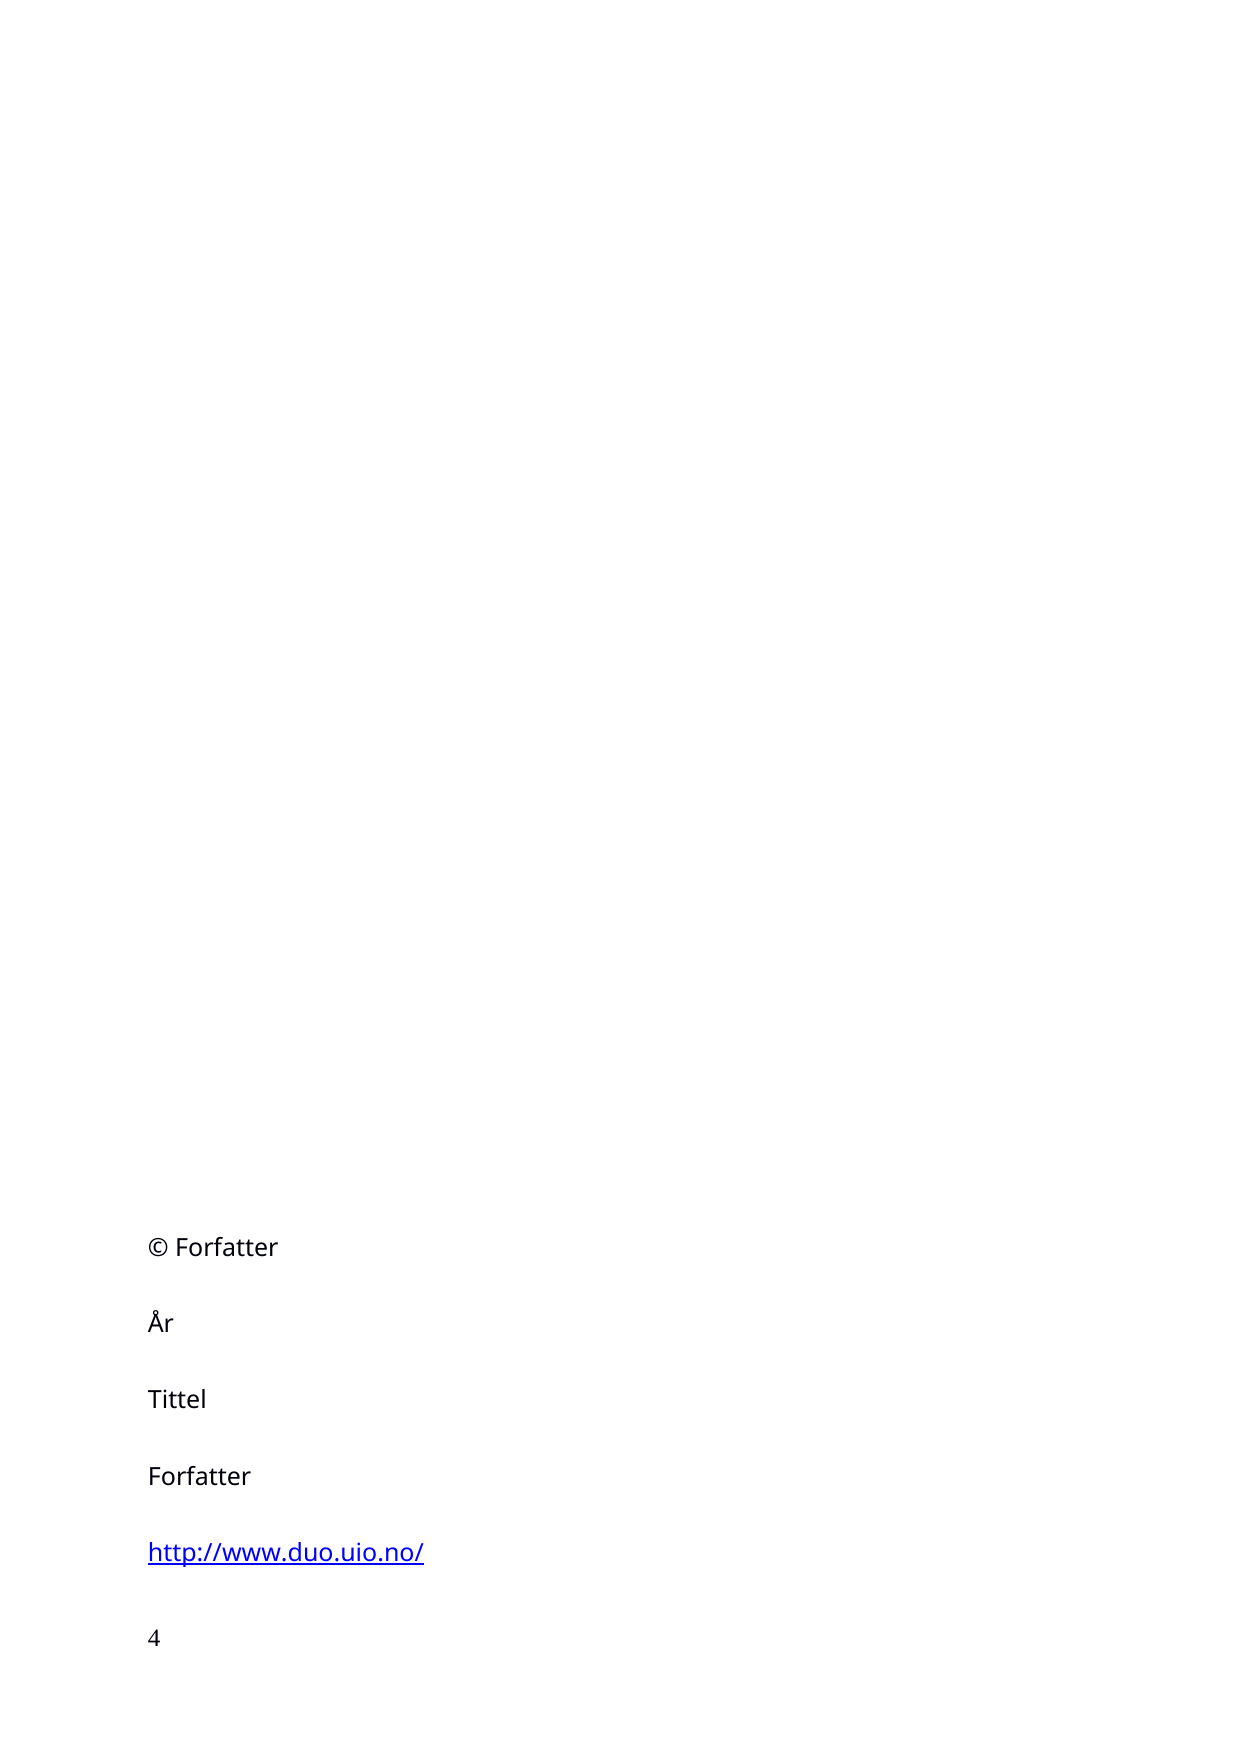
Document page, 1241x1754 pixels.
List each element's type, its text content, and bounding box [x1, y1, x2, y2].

text http://www.duo.uio.no/ [148, 1534, 1092, 1568]
text Tittel [148, 1382, 1092, 1416]
text © Forfatter [148, 1230, 1092, 1264]
text År [148, 1306, 1092, 1340]
text Forfatter [148, 1458, 1092, 1492]
